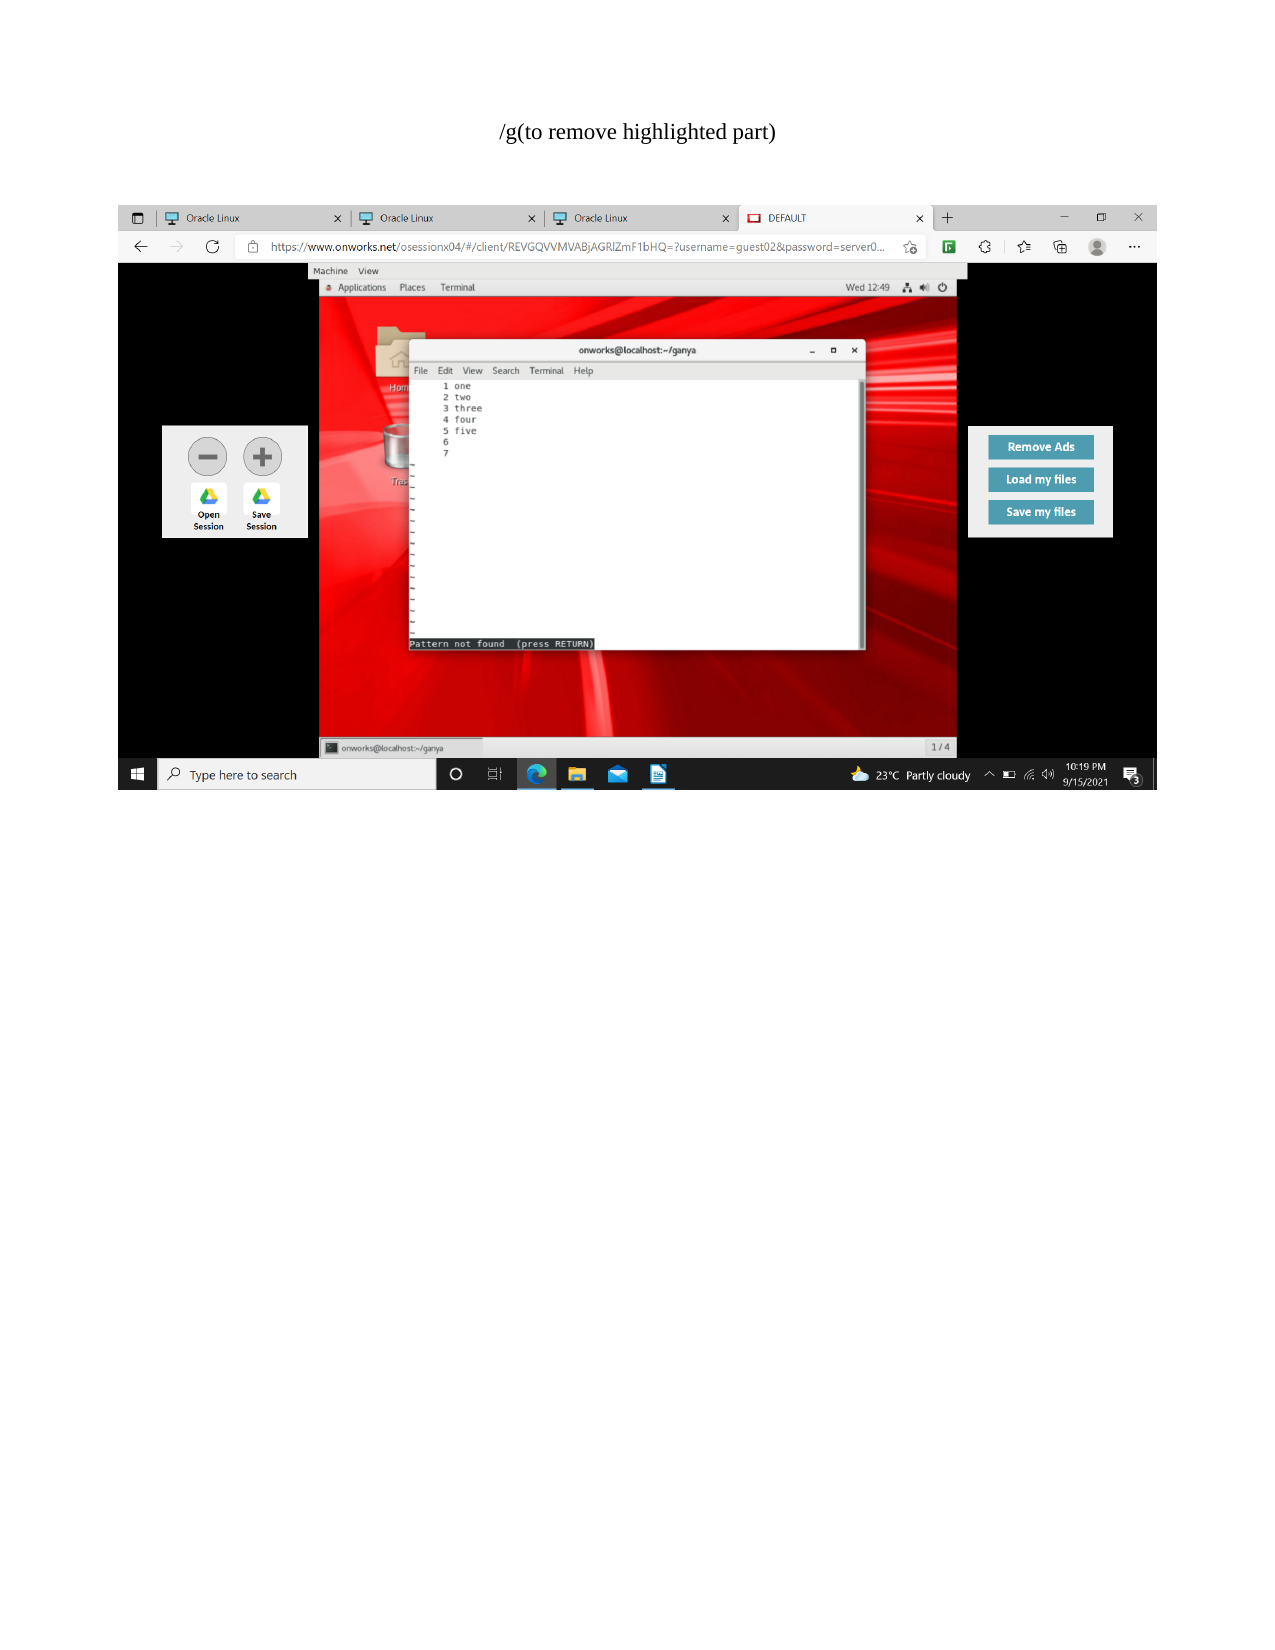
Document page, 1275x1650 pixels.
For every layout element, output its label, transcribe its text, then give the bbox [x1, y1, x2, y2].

text /g(to remove highlighted part) [118, 118, 1157, 144]
